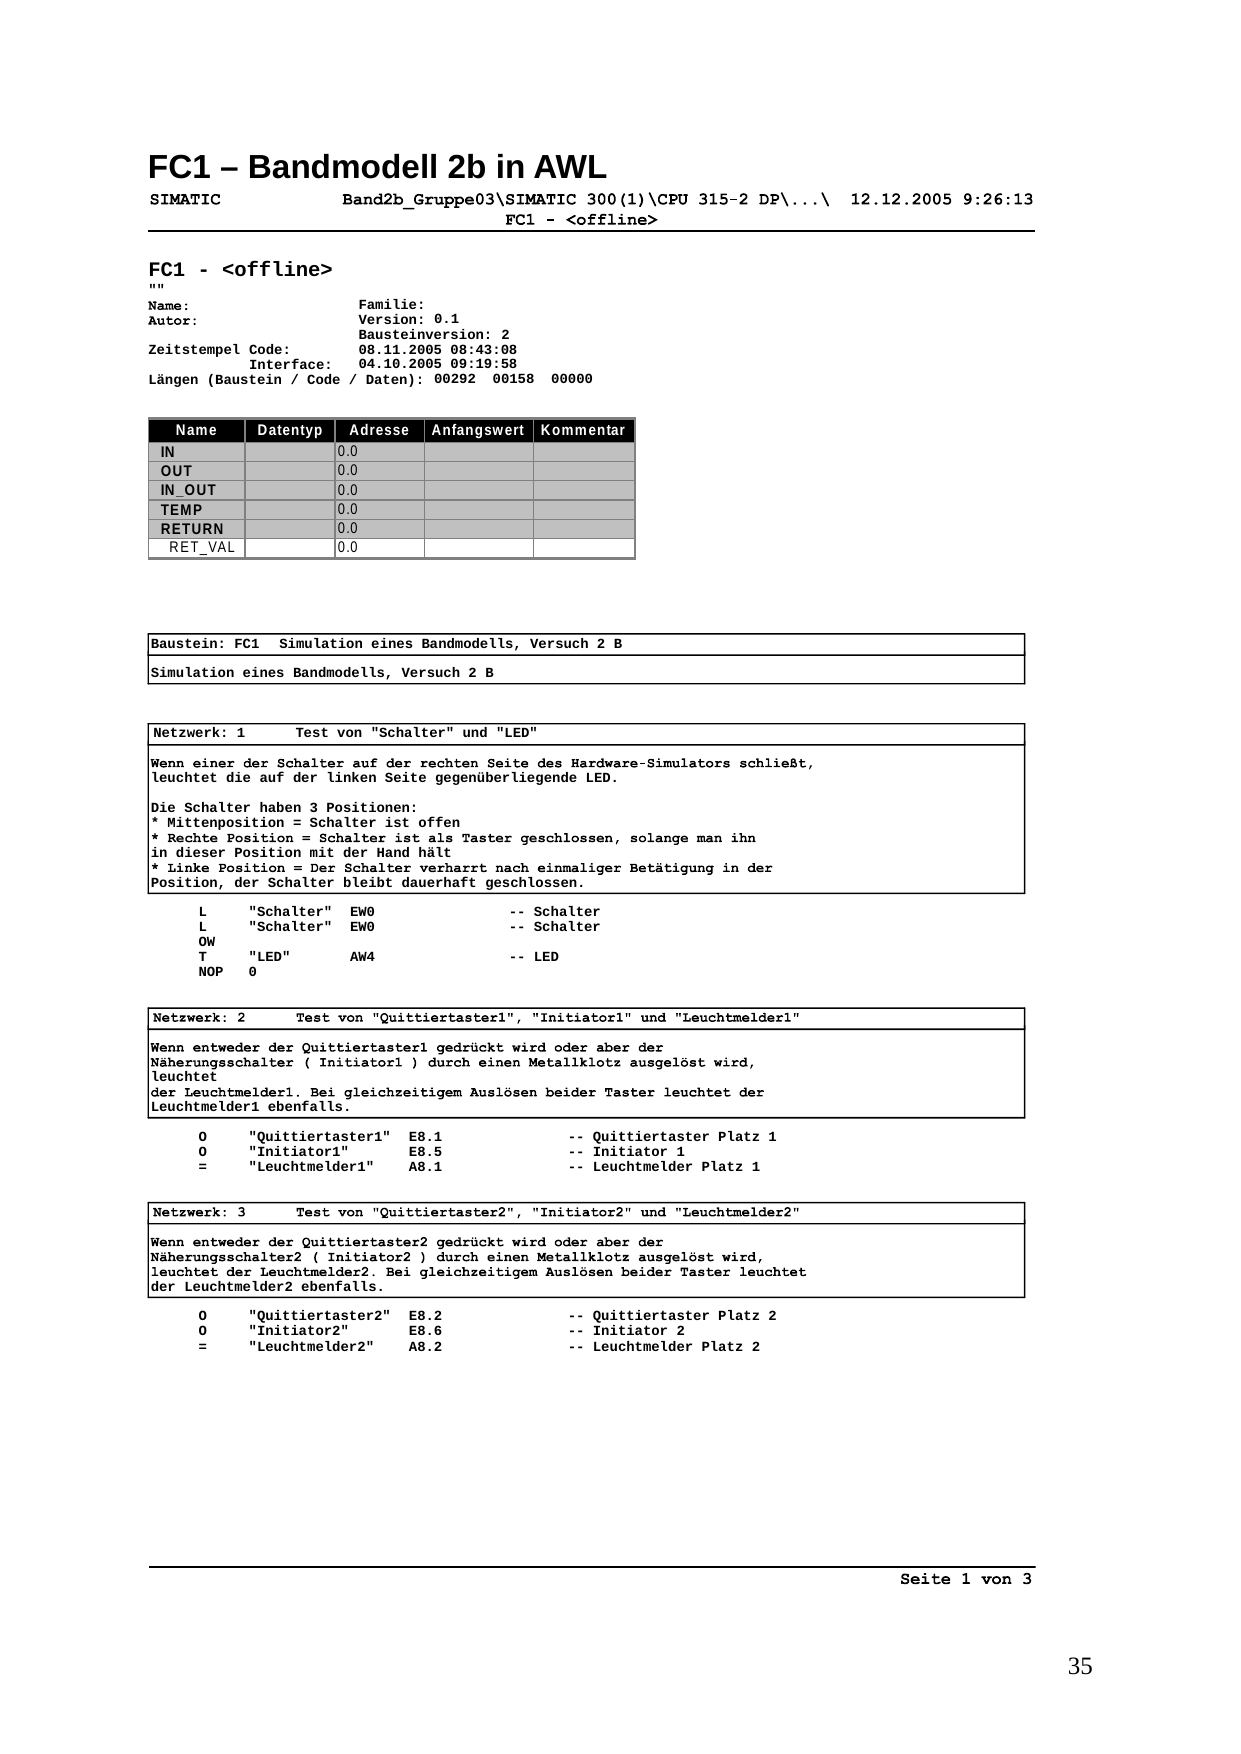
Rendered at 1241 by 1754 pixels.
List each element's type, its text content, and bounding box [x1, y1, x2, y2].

subtitle FC1 – Bandmodell 2b in AWL [148, 148, 1093, 186]
